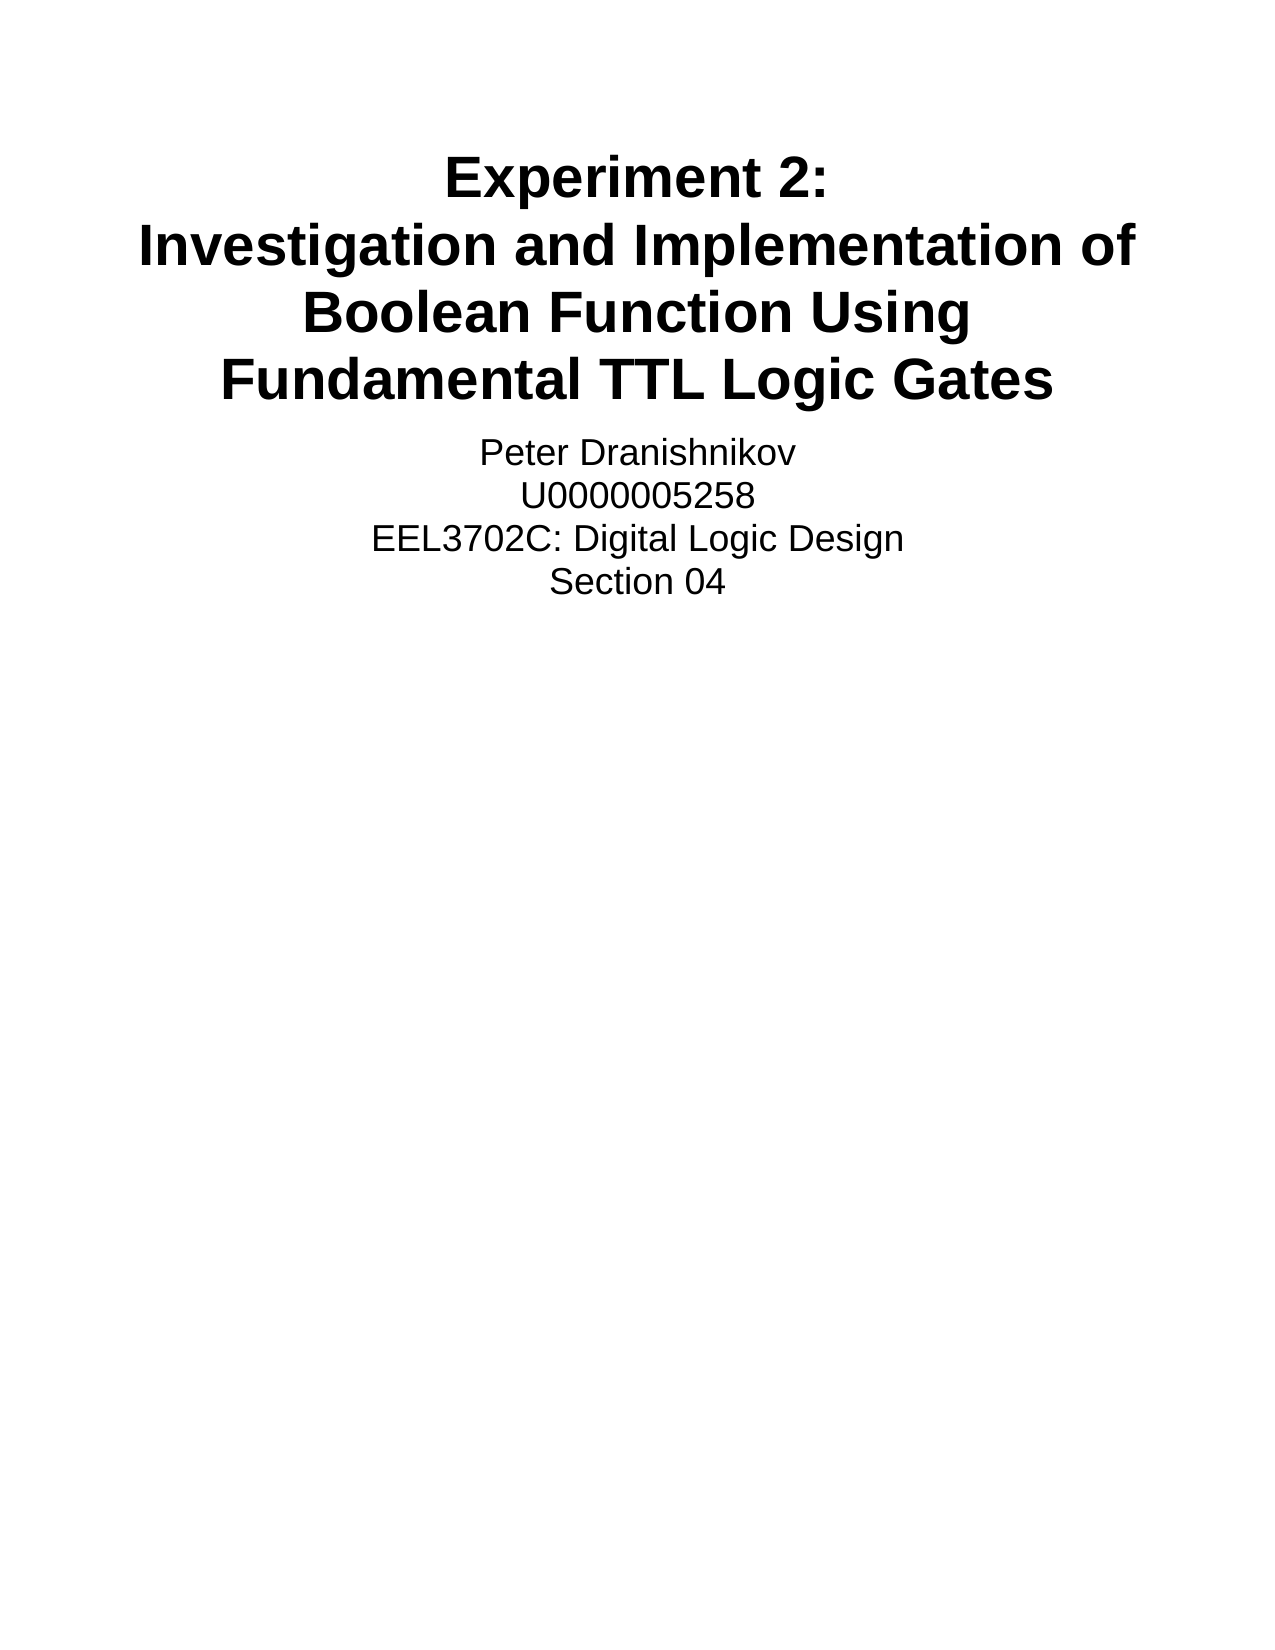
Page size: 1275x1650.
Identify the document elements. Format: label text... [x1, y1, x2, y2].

subtitle Peter Dranishnikov U0000005258 EEL3702C: Digital Logic Design Section 04 [118, 430, 1157, 603]
title Experiment 2: Investigation and Implementation of Boolean Function Using Fundamental TTL Logic Gates [118, 143, 1157, 411]
